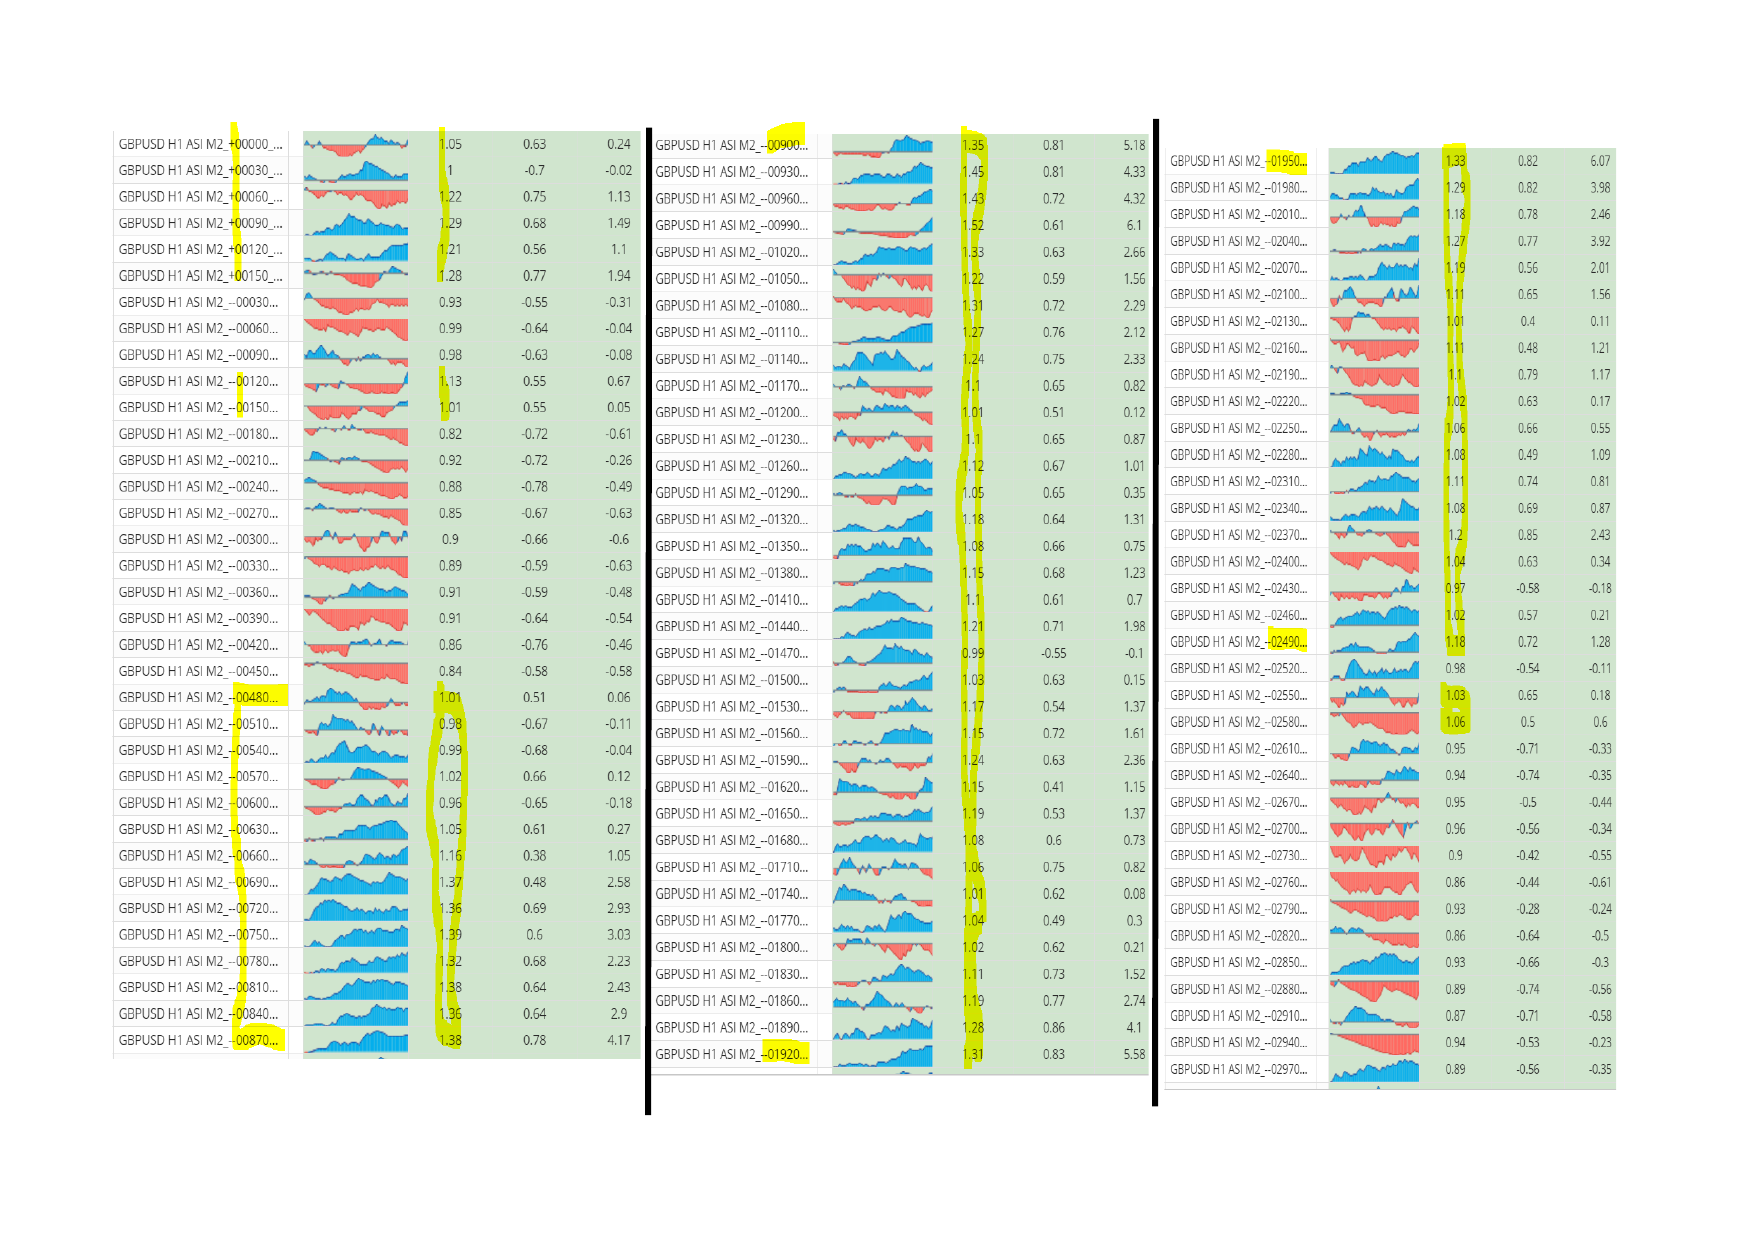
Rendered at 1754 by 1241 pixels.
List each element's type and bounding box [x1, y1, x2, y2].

picture [112, 122, 641, 1059]
picture [649, 122, 1149, 1076]
picture [1164, 143, 1617, 1090]
